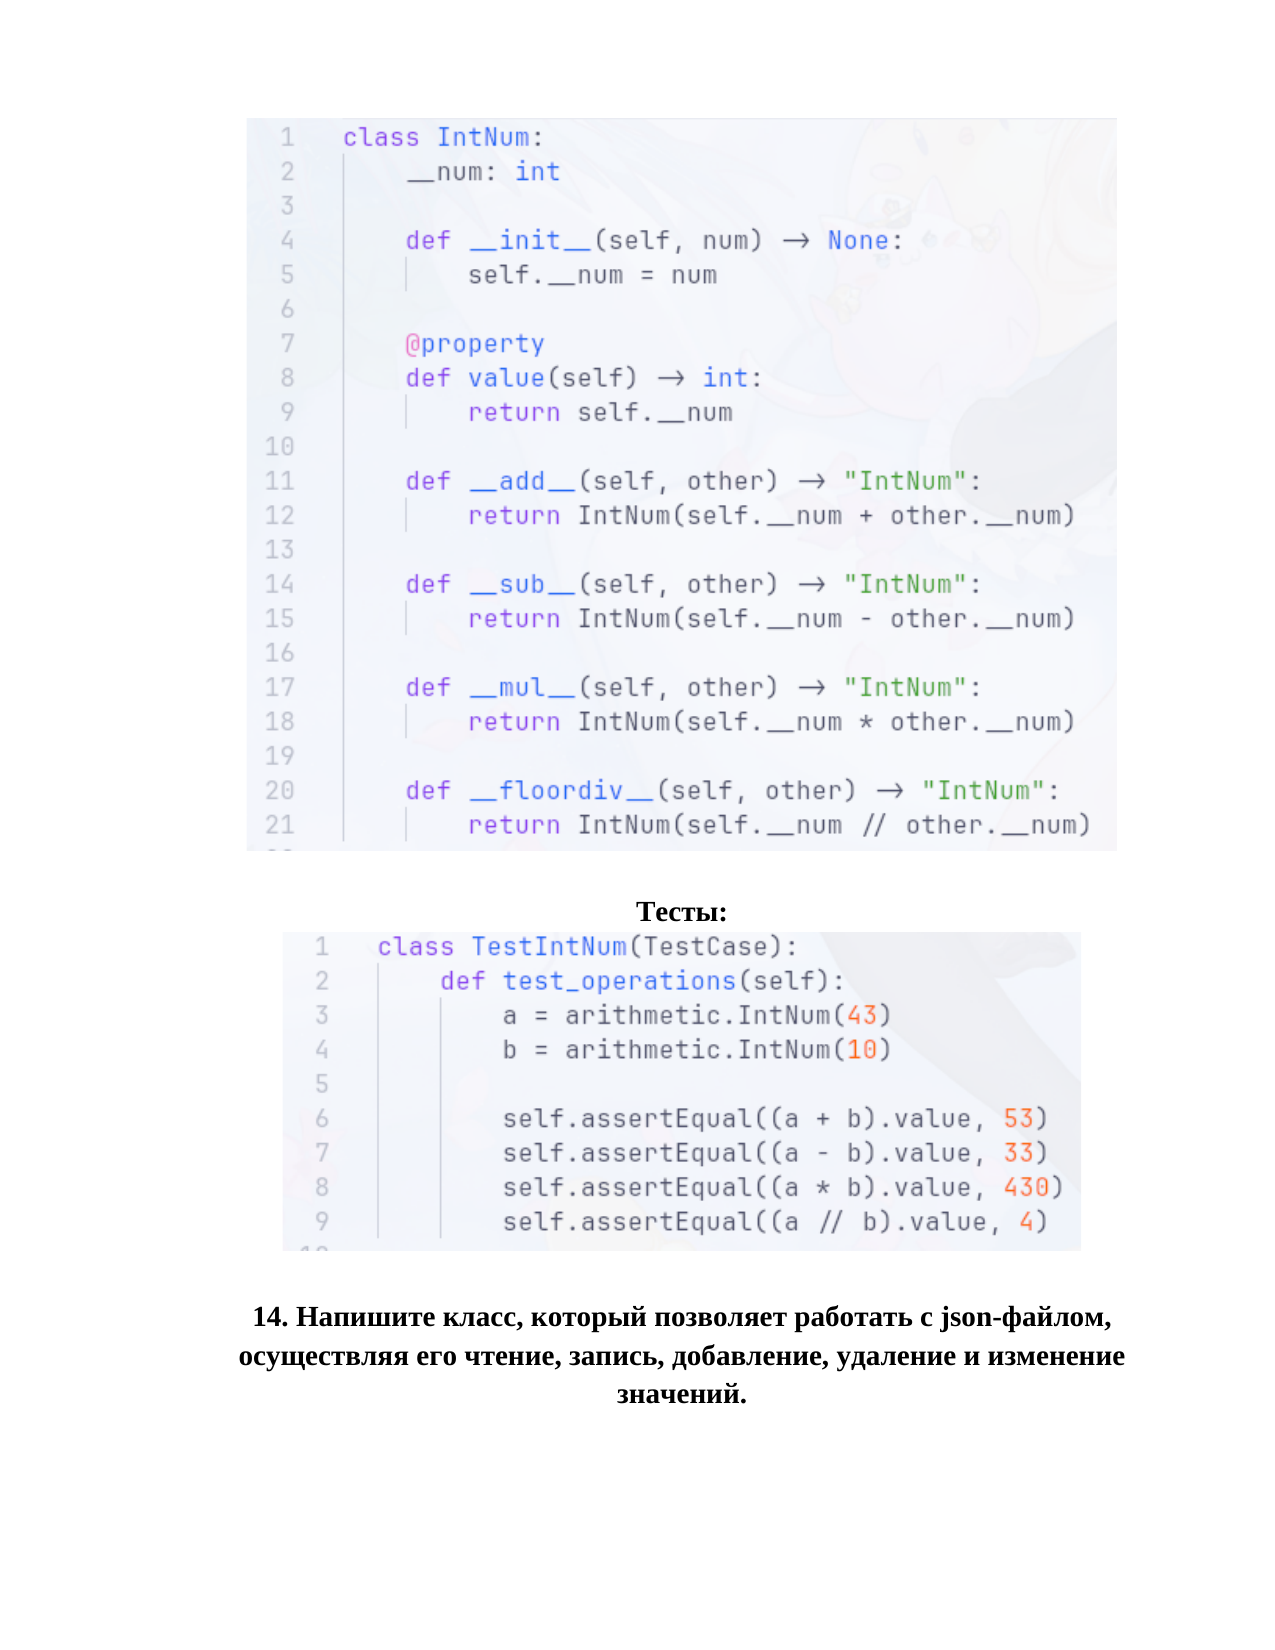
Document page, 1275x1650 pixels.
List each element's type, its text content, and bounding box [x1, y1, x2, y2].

picture [282, 932, 1082, 1251]
text Тесты: [177, 894, 1186, 927]
picture [246, 118, 1117, 851]
text 14. Напишите класс, который позволяет работать с json-файлом, осуществляя его чтение, запись, добавление, удаление и изменение значений. [177, 1299, 1186, 1410]
